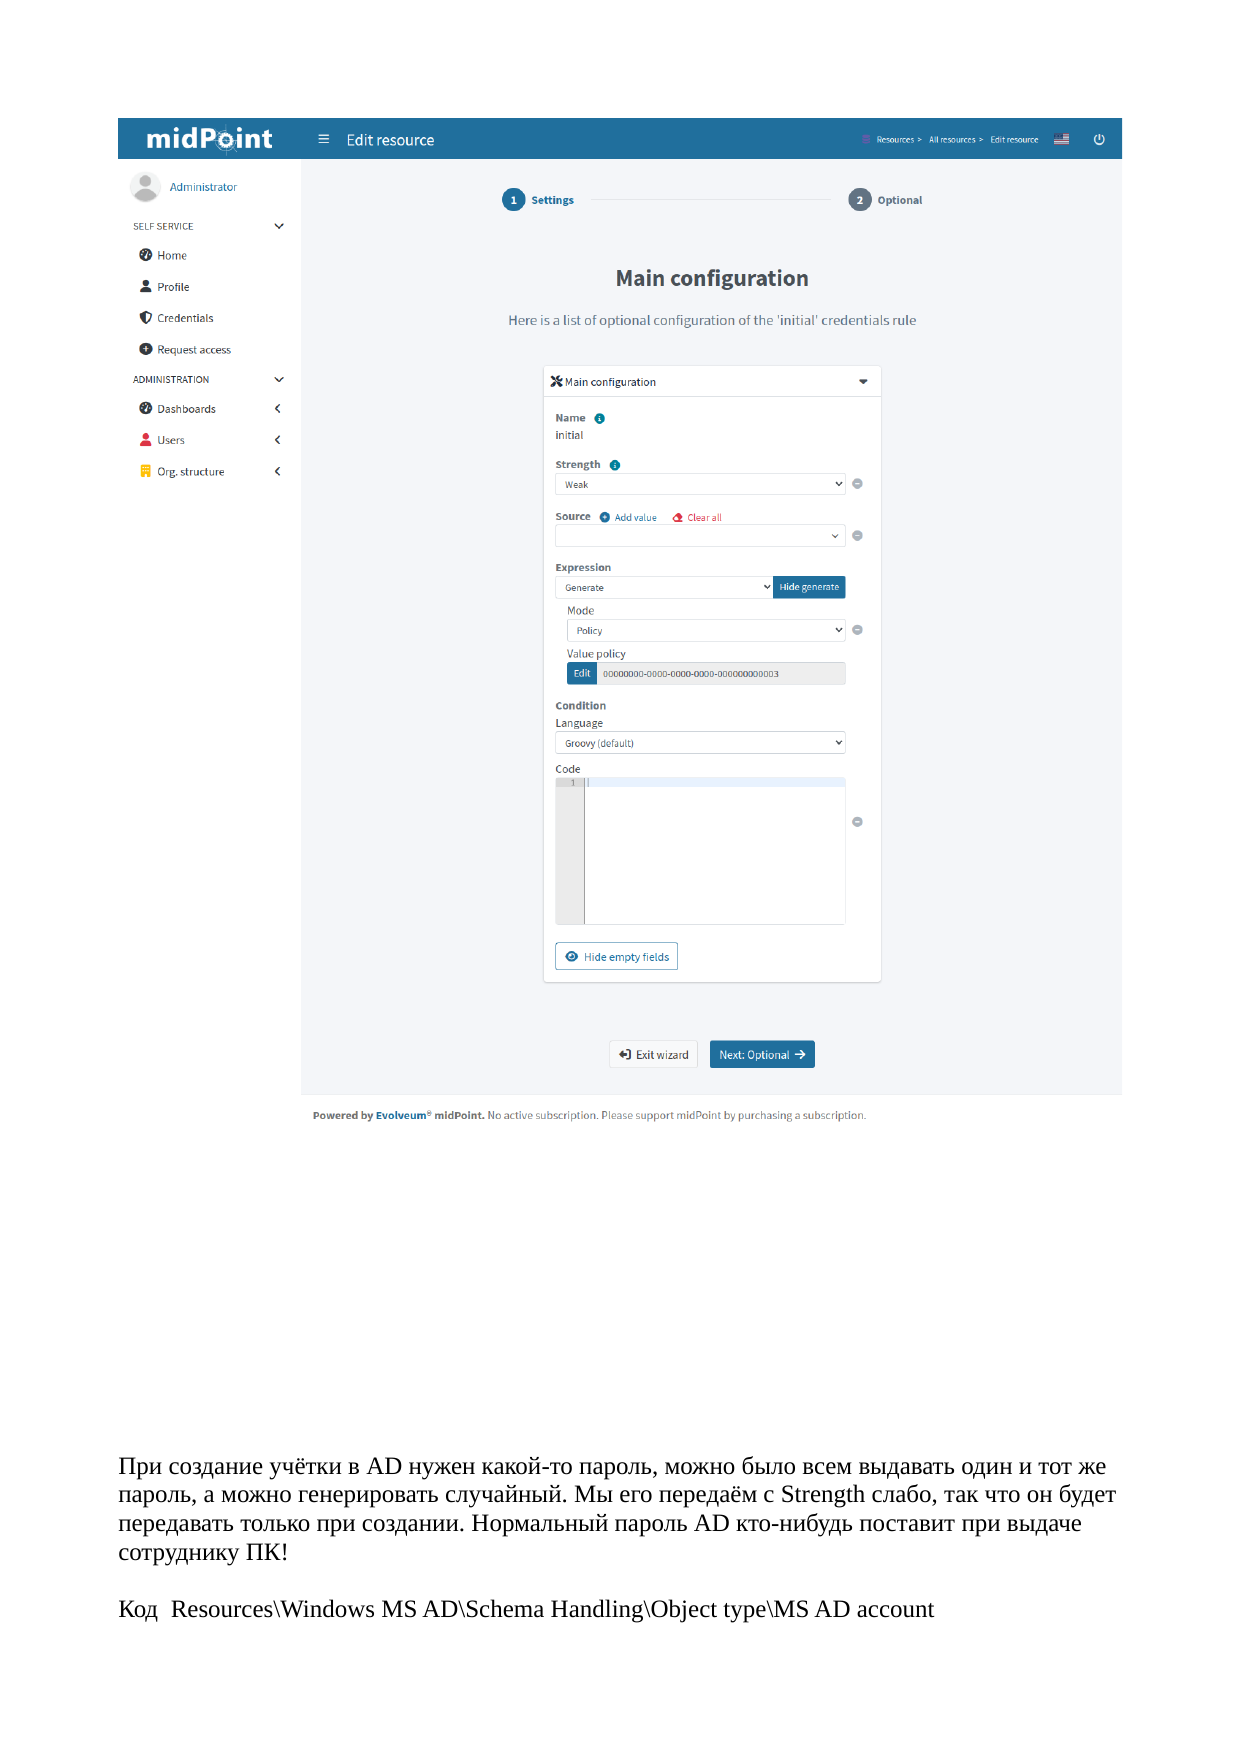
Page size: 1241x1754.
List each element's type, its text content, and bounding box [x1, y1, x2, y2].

text Код Resources\Windows MS AD\Schema Handling\Object type\MS AD account [118, 1594, 1122, 1623]
picture [118, 118, 1123, 1135]
text При создание учётки в AD нужен какой-то пароль, можно было всем выдавать один и тот же пароль, а можно генерировать случайный. Мы его передаём с Strength слабо, так что он будет передавать только при создании. Нормальный пароль AD кто-нибудь поставит при выдаче сотруднику ПК! [118, 1451, 1122, 1566]
